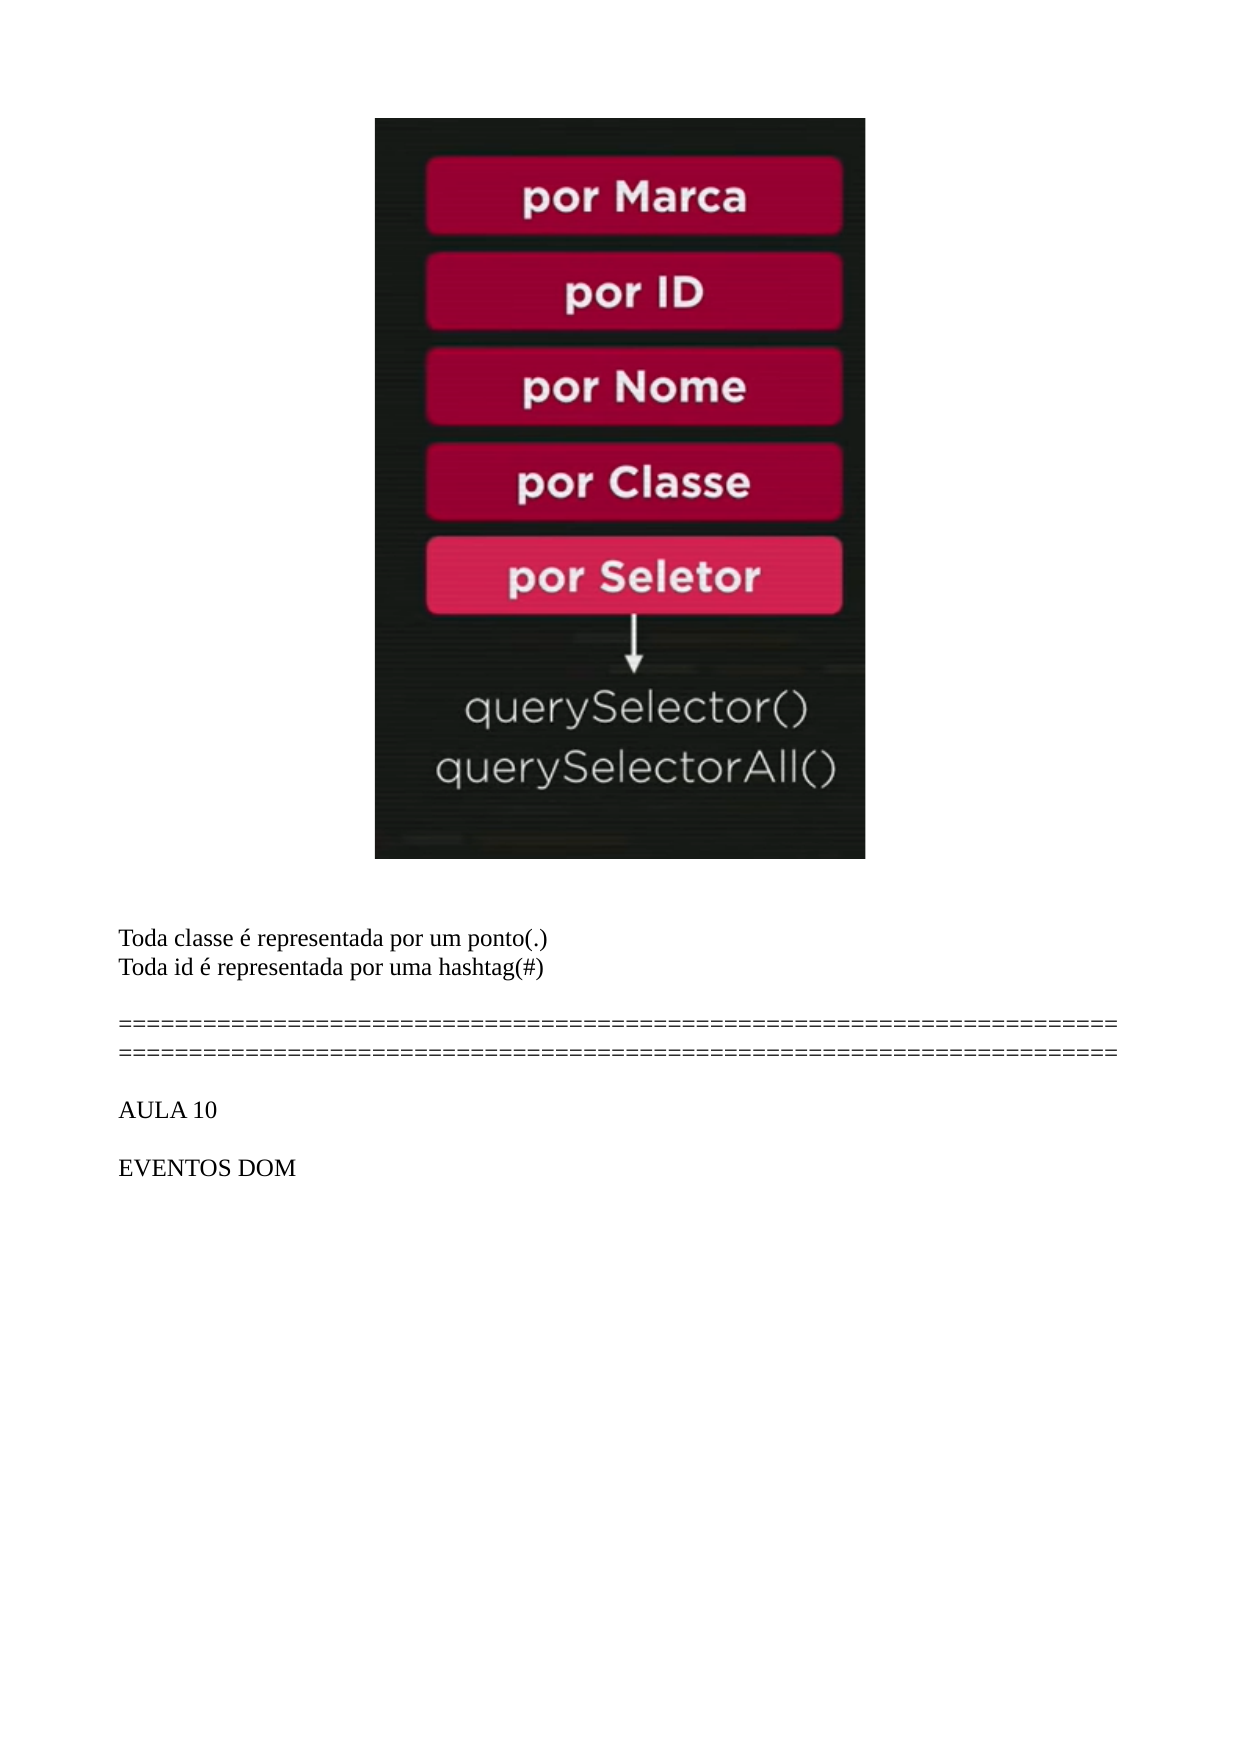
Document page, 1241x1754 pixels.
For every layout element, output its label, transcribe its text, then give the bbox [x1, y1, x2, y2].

text Toda id é representada por uma hashtag(#) [118, 952, 1122, 981]
picture [374, 118, 866, 859]
text Toda classe é representada por um ponto(.) [118, 923, 1122, 952]
text AULA 10 [118, 1096, 1122, 1124]
text ============================================================================================================================================== [118, 1009, 1122, 1067]
text EVENTOS DOM [118, 1153, 1122, 1182]
